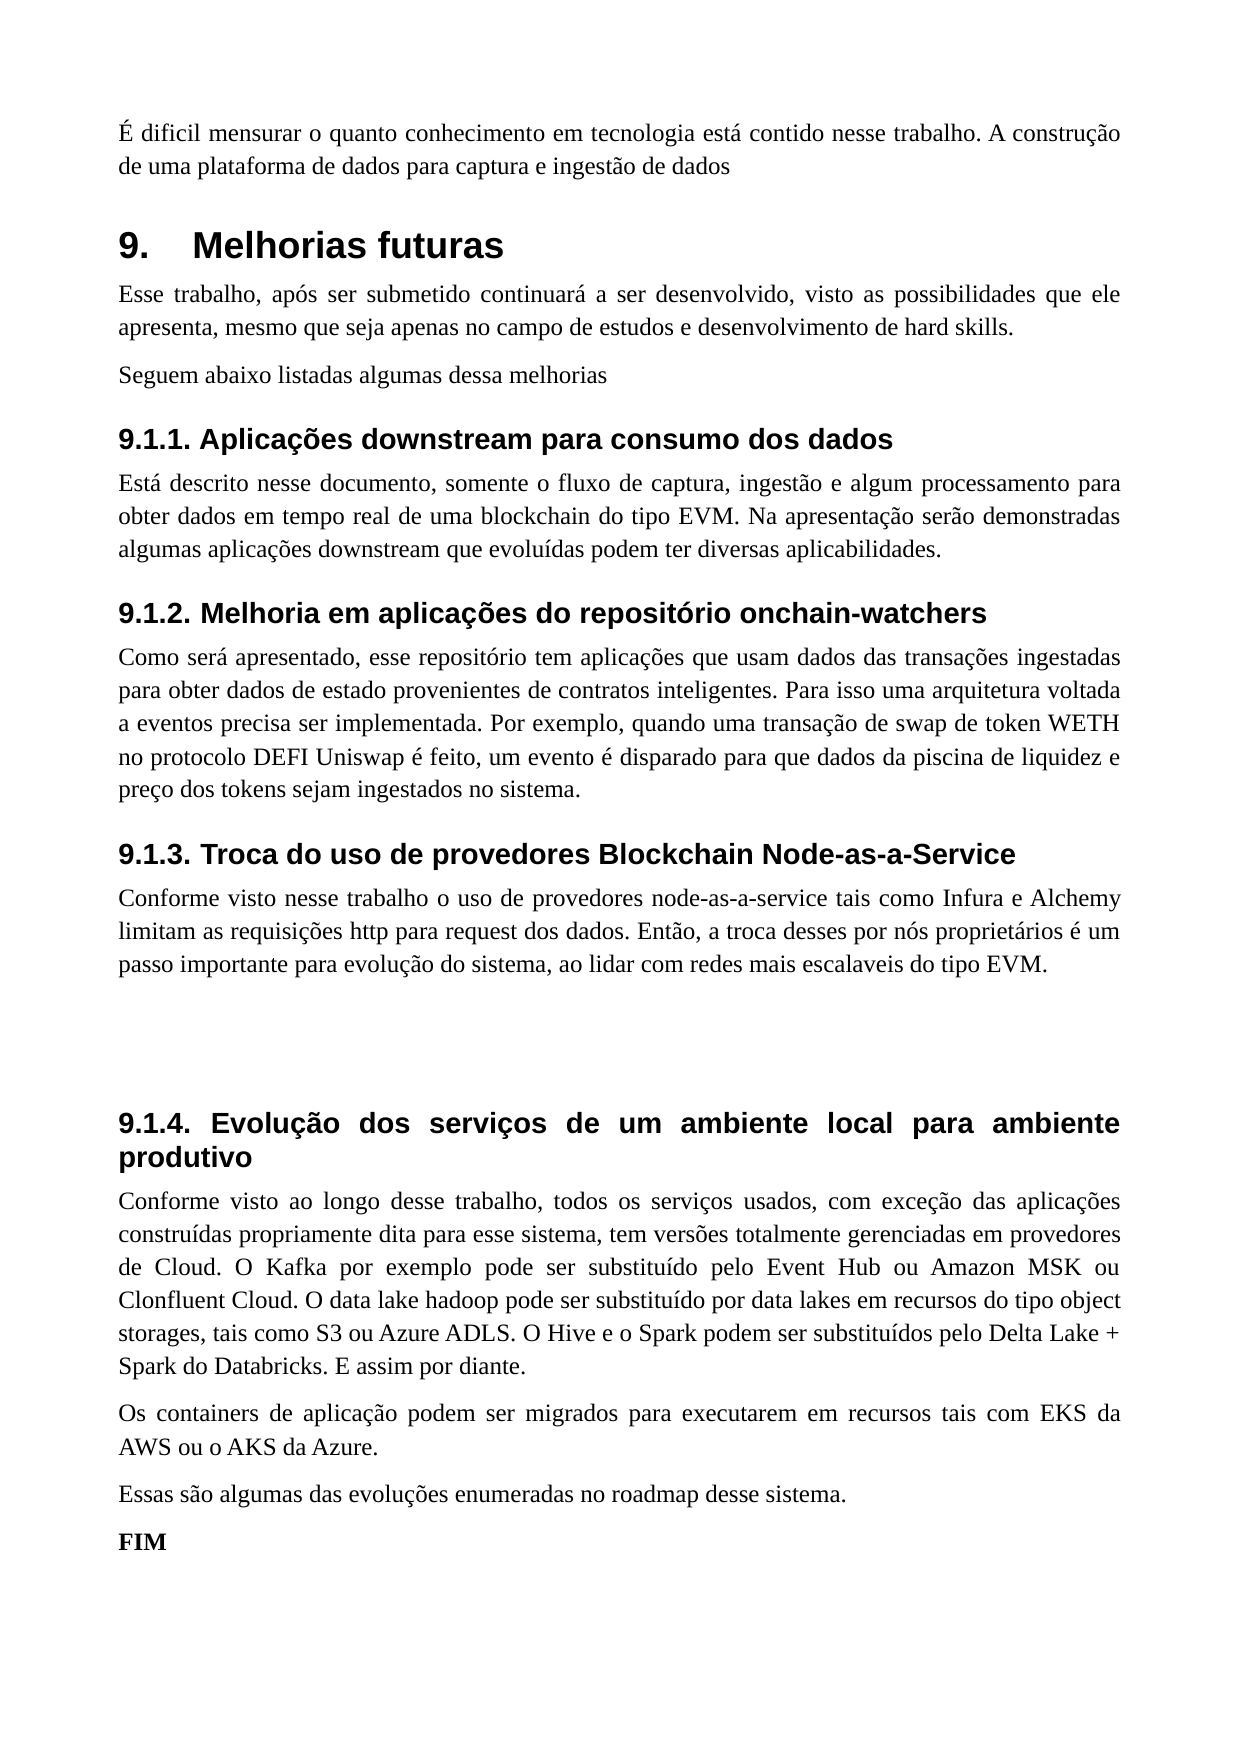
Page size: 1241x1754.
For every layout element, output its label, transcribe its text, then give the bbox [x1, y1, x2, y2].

subtitle Troca do uso de provedores Blockchain Node-as-a-Service [118, 837, 1122, 870]
text Esse trabalho, após ser submetido continuará a ser desenvolvido, visto as possibilidades que ele apresenta, mesmo que seja apenas no campo de estudos e desenvolvimento de hard skills. [118, 279, 1122, 341]
text FIM [118, 1527, 1122, 1556]
subtitle Melhorias futuras [118, 224, 1122, 267]
subtitle Evolução dos serviços de um ambiente local para ambiente produtivo [118, 1106, 1122, 1173]
text Seguem abaixo listadas algumas dessa melhorias [118, 360, 1122, 389]
text Conforme visto ao longo desse trabalho, todos os serviços usados, com exceção das aplicações construídas propriamente dita para esse sistema, tem versões totalmente gerenciadas em provedores de Cloud. O Kafka por exemplo pode ser substituído pelo Event Hub ou Amazon MSK ou Clonfluent Cloud. O data lake hadoop pode ser substituído por data lakes em recursos do tipo object storages, tais como S3 ou Azure ADLS. O Hive e o Spark podem ser substituídos pelo Delta Lake + Spark do Databricks. E assim por diante. [118, 1186, 1122, 1380]
text É dificil mensurar o quanto conhecimento em tecnologia está contido nesse trabalho. A construção de uma plataforma de dados para captura e ingestão de dados [118, 118, 1122, 180]
text Os containers de aplicação podem ser migrados para executarem em recursos tais com EKS da AWS ou o AKS da Azure. [118, 1398, 1122, 1460]
subtitle Aplicações downstream para consumo dos dados [118, 422, 1122, 456]
text Está descrito nesse documento, somente o fluxo de captura, ingestão e algum processamento para obter dados em tempo real de uma blockchain do tipo EVM. Na apresentação serão demonstradas algumas aplicações downstream que evoluídas podem ter diversas aplicabilidades. [118, 468, 1122, 563]
text Conforme visto nesse trabalho o uso de provedores node-as-a-service tais como Infura e Alchemy limitam as requisições http para request dos dados. Então, a troca desses por nós proprietários é um passo importante para evolução do sistema, ao lidar com redes mais escalaveis do tipo EVM. [118, 883, 1122, 978]
text Como será apresentado, esse repositório tem aplicações que usam dados das transações ingestadas para obter dados de estado provenientes de contratos inteligentes. Para isso uma arquitetura voltada a eventos precisa ser implementada. Por exemplo, quando uma transação de swap de token WETH no protocolo DEFI Uniswap é feito, um evento é disparado para que dados da piscina de liquidez e preço dos tokens sejam ingestados no sistema. [118, 642, 1122, 803]
subtitle Melhoria em aplicações do repositório onchain-watchers [118, 596, 1122, 630]
text Essas são algumas das evoluções enumeradas no roadmap desse sistema. [118, 1479, 1122, 1508]
